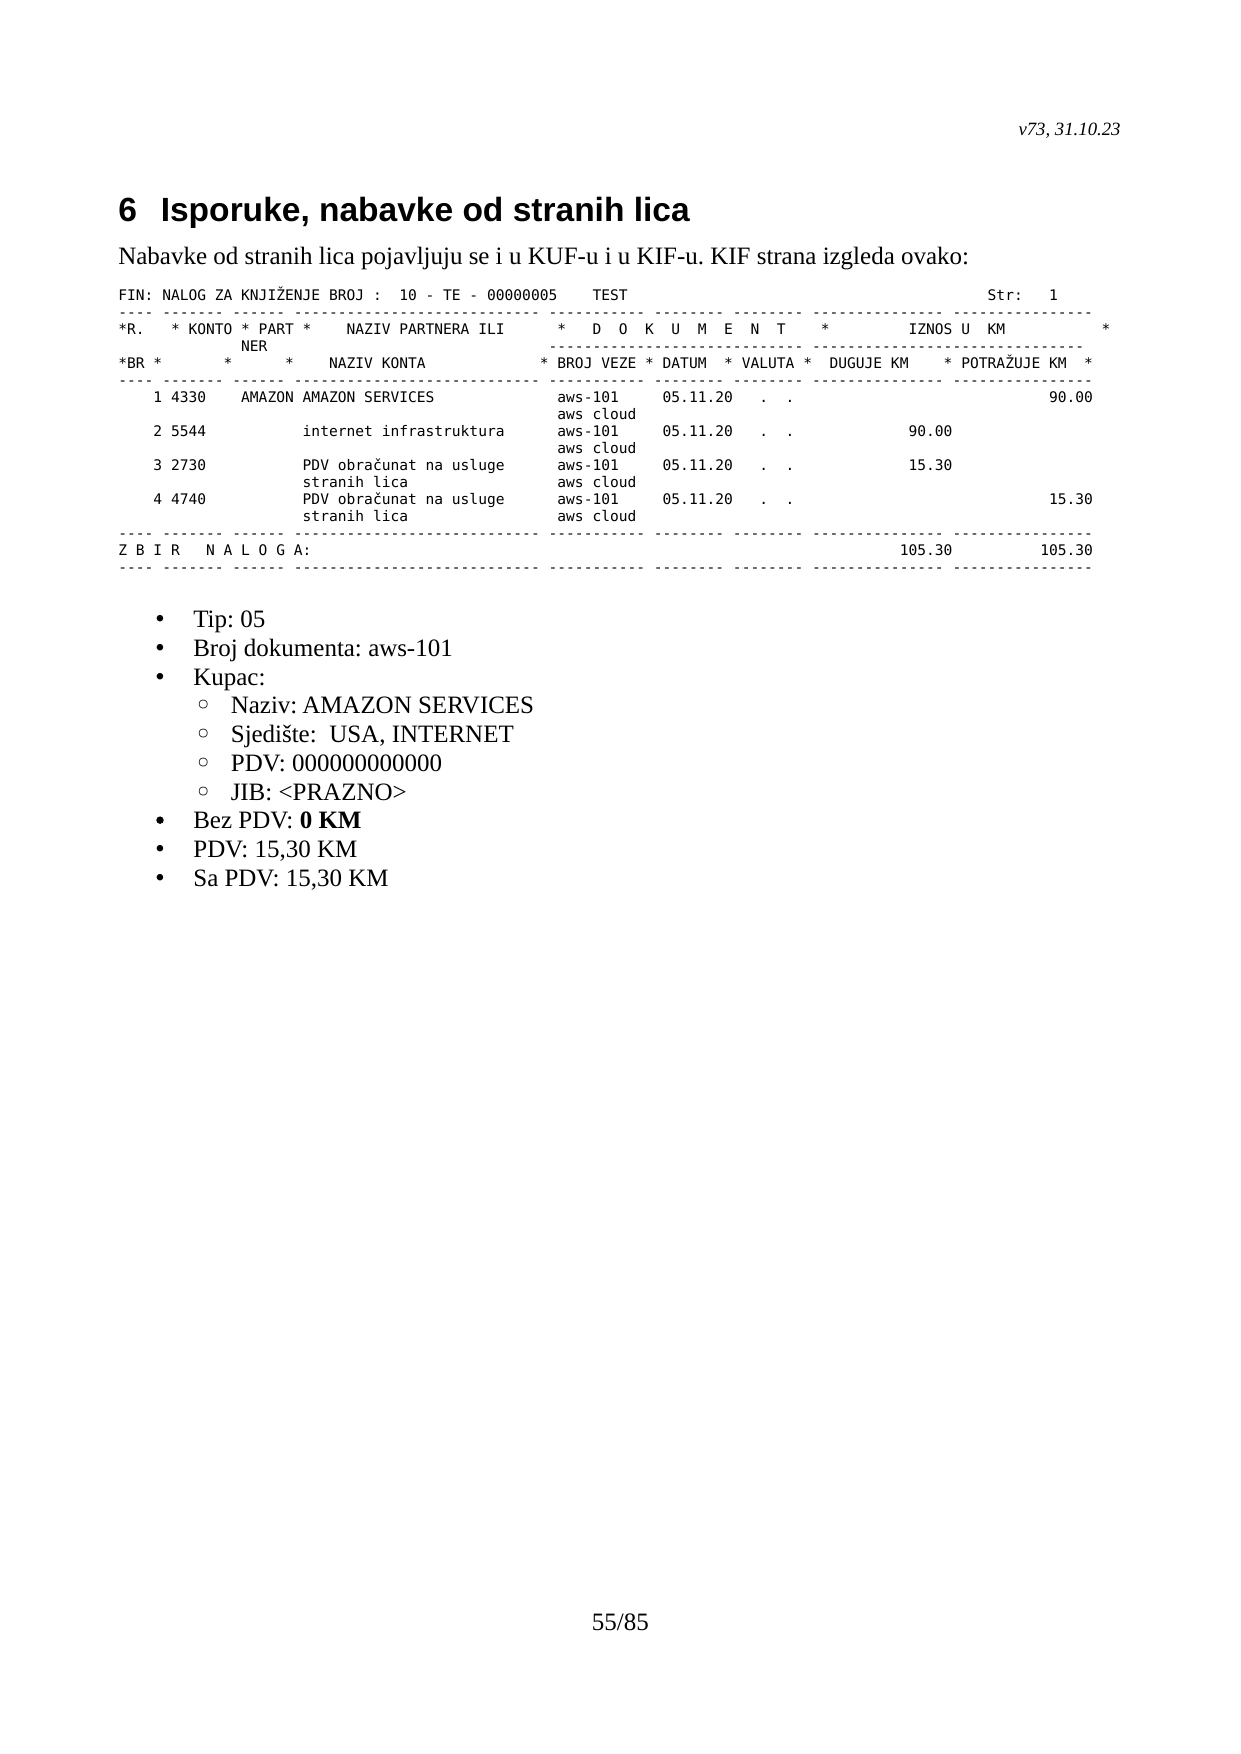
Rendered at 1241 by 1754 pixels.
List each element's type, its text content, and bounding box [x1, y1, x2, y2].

text Z B I R N A L O G A: 105.30 105.30 [118, 542, 1122, 558]
list Bez PDV: 0 KM [156, 806, 1122, 834]
text NER ----------------------------- ------------------------------- [118, 338, 1122, 355]
text 1 4330 AMAZON AMAZON SERVICES aws-101 05.11.20 . . 90.00 [118, 389, 1122, 406]
text 2 5544 internet infrastruktura aws-101 05.11.20 . . 90.00 [118, 423, 1122, 440]
text Nabavke od stranih lica pojavljuju se i u KUF-u i u KIF-u. KIF strana izgleda ovako: [118, 241, 1122, 270]
text *R. * KONTO * PART * NAZIV PARTNERA ILI * D O K U M E N T * IZNOS U KM * [118, 321, 1122, 338]
list JIB: <PRAZNO> [193, 777, 1122, 806]
subtitle Isporuke, nabavke od stranih lica [118, 190, 1122, 229]
text aws cloud [118, 406, 1122, 423]
list PDV: 000000000000 [193, 748, 1122, 777]
text aws cloud [118, 440, 1122, 457]
text *BR * * * NAZIV KONTA * BROJ VEZE * DATUM * VALUTA * DUGUJE KM * POTRAŽUJE KM * [118, 355, 1122, 372]
list Tip: 05 [156, 604, 1122, 633]
text 3 2730 PDV obračunat na usluge aws-101 05.11.20 . . 15.30 [118, 457, 1122, 474]
text 4 4740 PDV obračunat na usluge aws-101 05.11.20 . . 15.30 [118, 491, 1122, 508]
list Sa PDV: 15,30 KM [156, 863, 1122, 892]
text ---- ------- ------ ---------------------------- ----------- -------- -------- --------------- ---------------- [118, 524, 1122, 542]
list PDV: 15,30 KM [156, 834, 1122, 863]
list Kupac: [156, 662, 1122, 691]
text ---- ------- ------ ---------------------------- ----------- -------- -------- --------------- ---------------- [118, 304, 1122, 321]
text stranih lica aws cloud [118, 508, 1122, 524]
text ---- ------- ------ ---------------------------- ----------- -------- -------- --------------- ---------------- [118, 372, 1122, 389]
text ---- ------- ------ ---------------------------- ----------- -------- -------- --------------- ---------------- [118, 558, 1122, 576]
text stranih lica aws cloud [118, 474, 1122, 491]
list Naziv: AMAZON SERVICES [193, 691, 1122, 719]
text FIN: NALOG ZA KNJIŽENJE BROJ : 10 - TE - 00000005 TEST Str: 1 [118, 287, 1122, 304]
list Sjedište: USA, INTERNET [193, 719, 1122, 748]
list Broj dokumenta: aws-101 [156, 633, 1122, 662]
